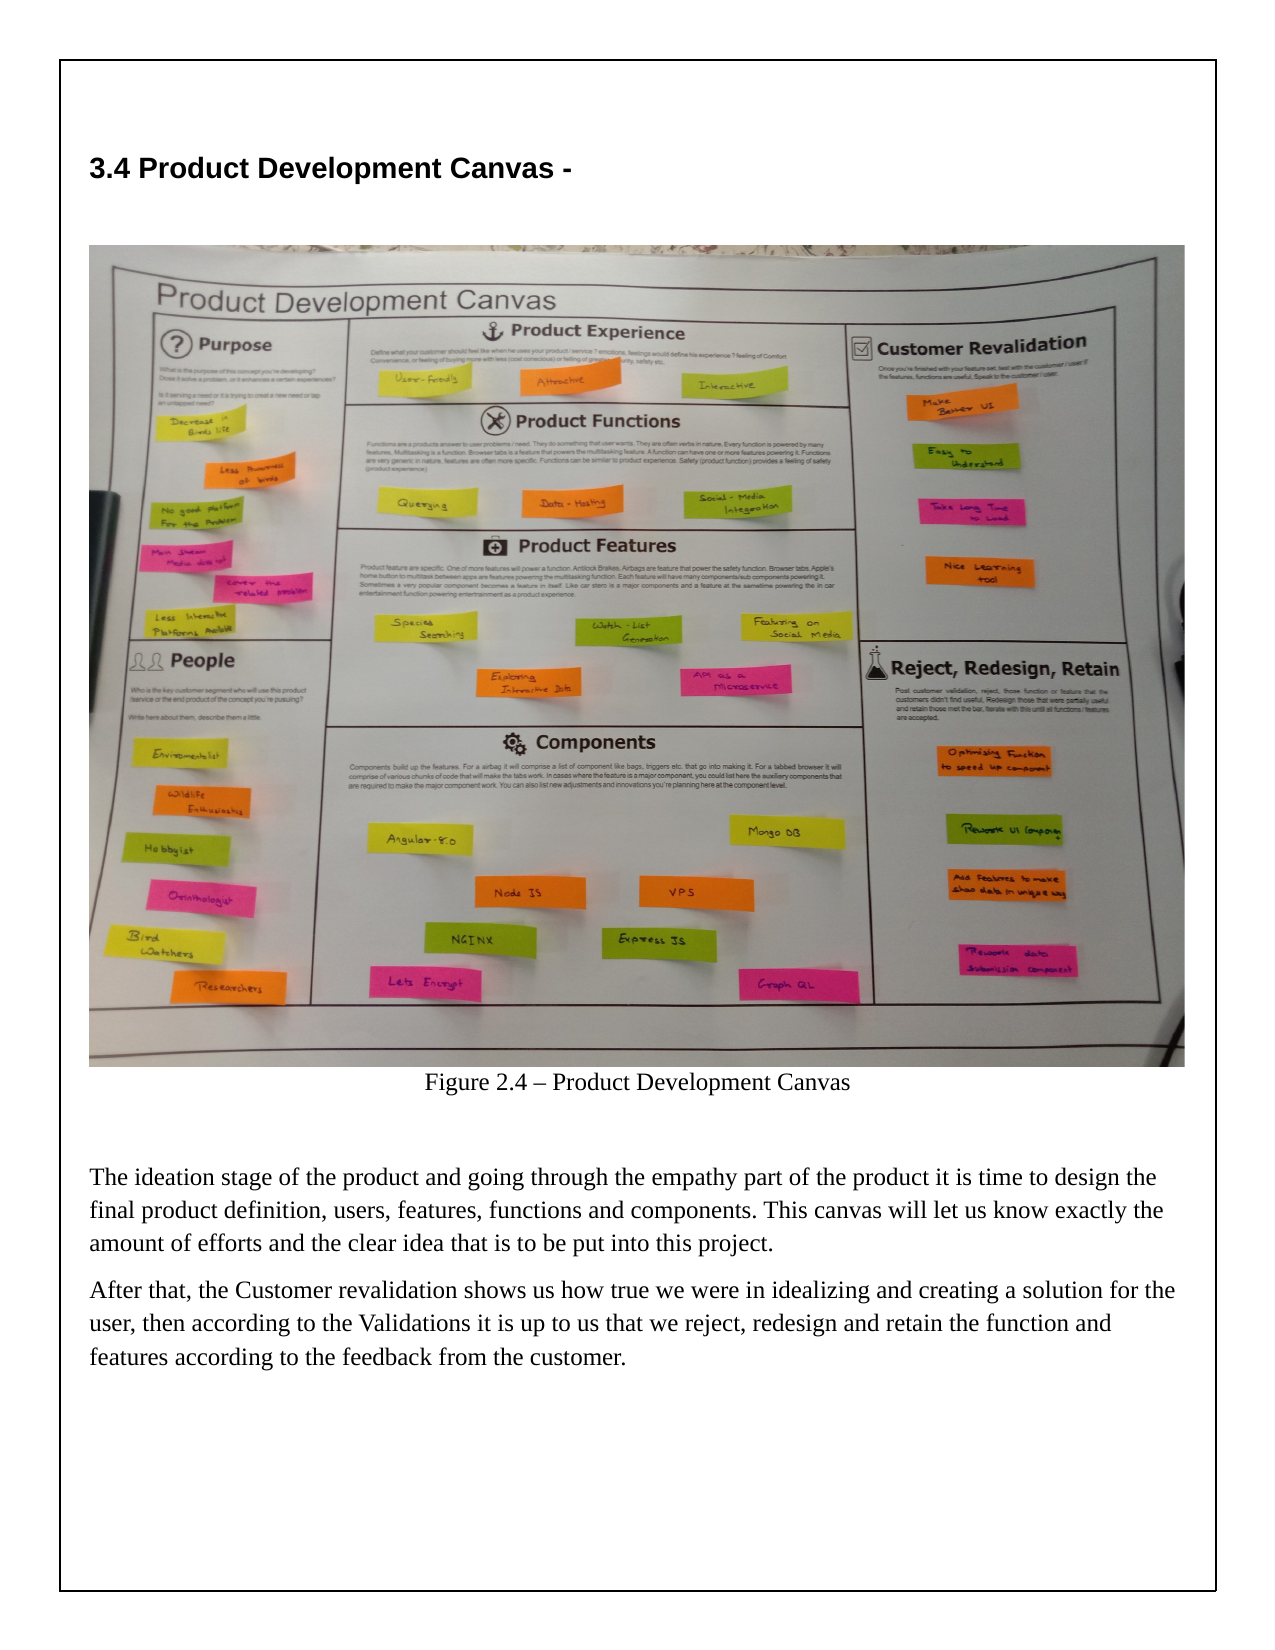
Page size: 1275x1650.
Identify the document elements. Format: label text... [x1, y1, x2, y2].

subtitle 3.4 Product Development Canvas - [89, 151, 1186, 185]
text The ideation stage of the product and going through the empathy part of the product it is time to design the final product definition, users, features, functions and components. This canvas will let us know exactly the amount of efforts and the clear idea that is to be put into this project. [89, 1162, 1186, 1257]
picture [89, 245, 1185, 1067]
text After that, the Customer revalidation shows us how true we were in idealizing and creating a solution for the user, then according to the Validations it is up to us that we reject, redesign and retain the function and features according to the feedback from the customer. [89, 1276, 1186, 1370]
text Figure 2.4 – Product Development Canvas [89, 1067, 1186, 1095]
